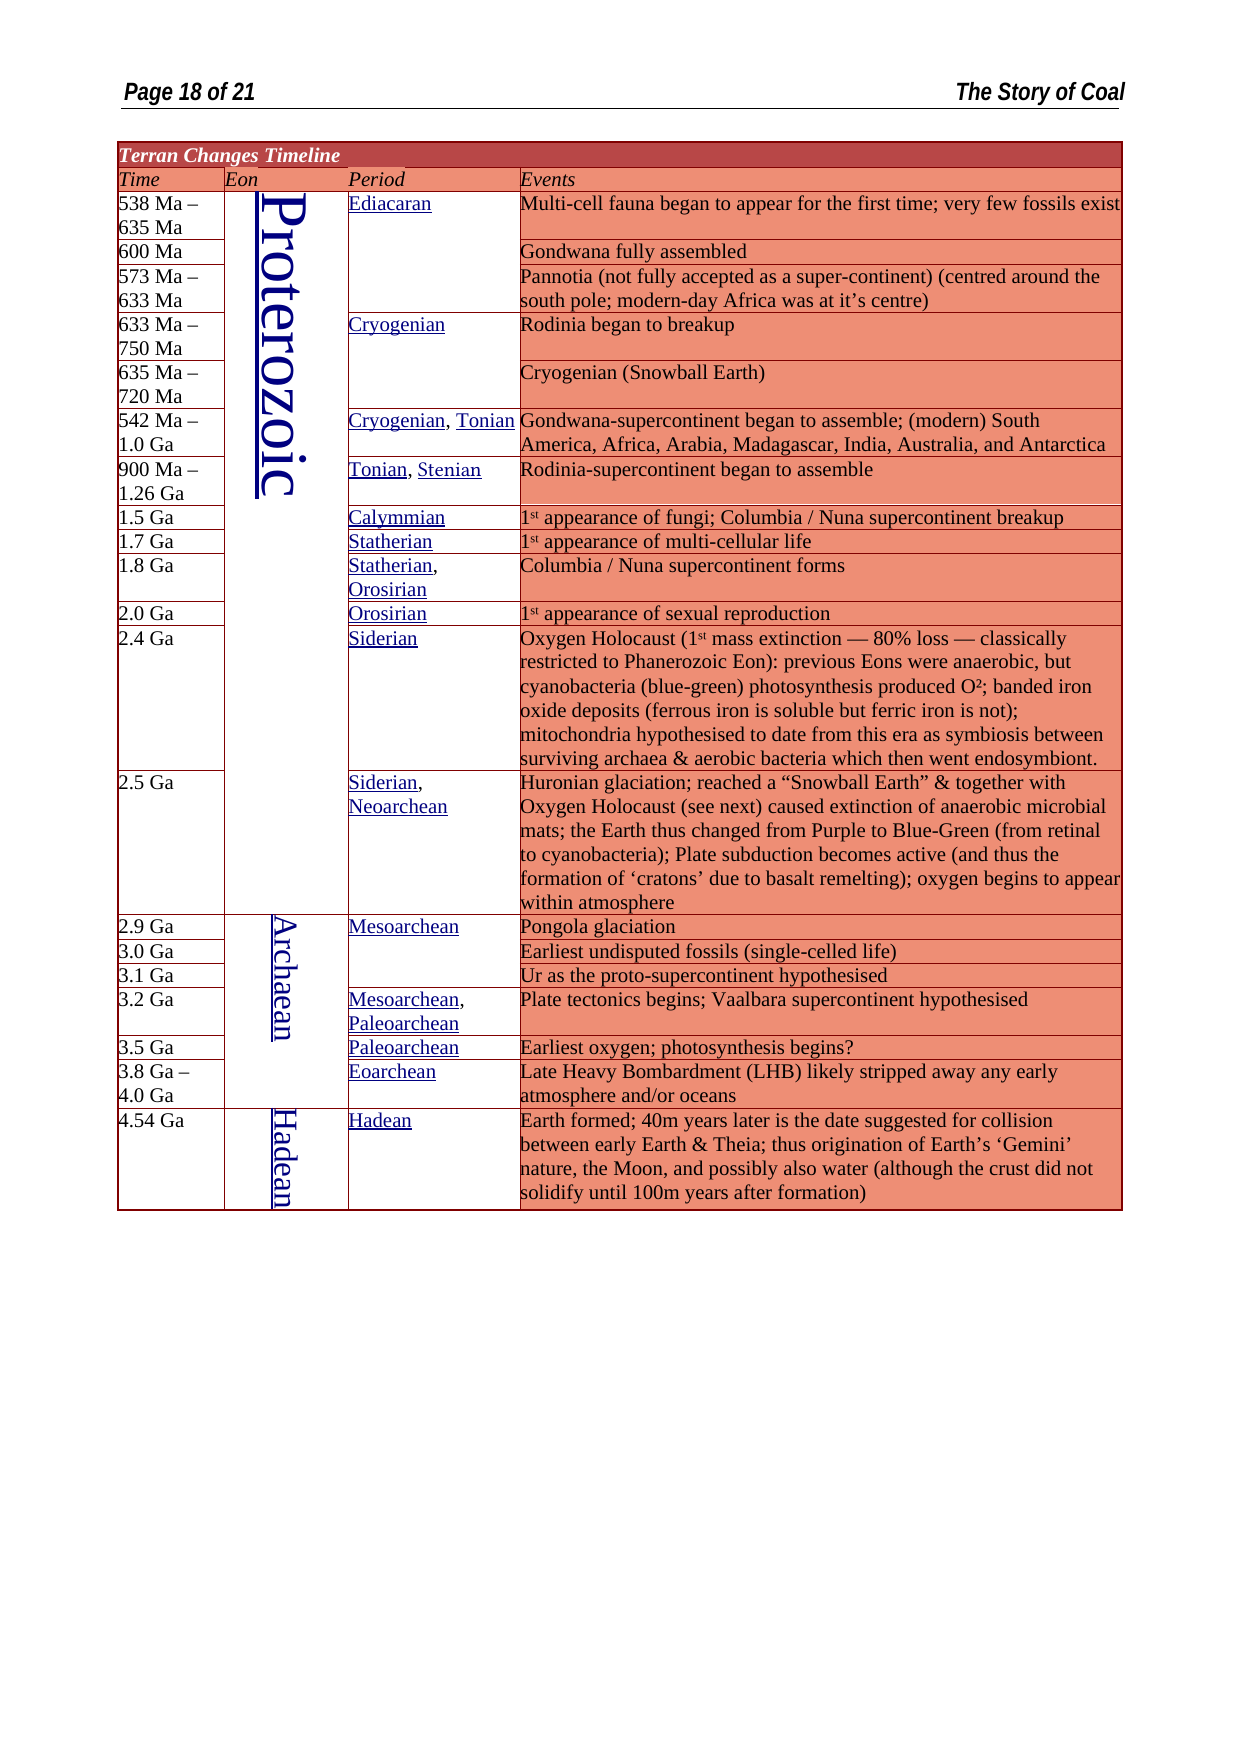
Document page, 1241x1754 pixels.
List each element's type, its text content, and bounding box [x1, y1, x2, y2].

table_cell 900 Ma – 1.26 Ga [119, 457, 224, 504]
table_cell Orosirian [349, 602, 520, 625]
table_cell Statherian [349, 530, 520, 553]
table_cell 1.5 Ga [119, 506, 224, 529]
table_cell 635 Ma – 720 Ma [119, 361, 224, 408]
table_cell 2.5 Ga [119, 771, 224, 914]
table_cell 3.2 Ga [119, 988, 224, 1035]
table_cell 2.9 Ga [119, 915, 224, 938]
table_cell 538 Ma – 635 Ma [119, 192, 224, 239]
table_cell Cryogenian, Tonian [349, 409, 520, 456]
table_cell Statherian, Orosirian [349, 554, 520, 601]
table_cell 2.4 Ga [119, 626, 224, 770]
table_cell Siderian, Neoarchean [349, 771, 520, 914]
table_cell Siderian [349, 626, 520, 770]
table_cell 1.8 Ga [119, 554, 224, 601]
table_cell Cryogenian [349, 313, 520, 408]
table_cell Multi-cell fauna began to appear for the first time; very few fossils exist [521, 215, 1121, 239]
table_header Terran Changes Timeline [119, 143, 1121, 167]
table_cell Mesoarchean [349, 915, 520, 987]
table_cell 3.5 Ga [119, 1036, 224, 1059]
table_cell Plate tectonics begins; Vaalbara supercontinent hypothesised [521, 1011, 1121, 1035]
table_cell Hadean [349, 1109, 520, 1209]
table_cell Cryogenian (Snowball Earth) [521, 384, 1121, 408]
table_cell Rodinia-supercontinent began to assemble [521, 481, 1121, 504]
table_cell Rodinia began to breakup [521, 336, 1121, 360]
table_cell Columbia / Nuna supercontinent forms [521, 577, 1121, 601]
table_cell 3.8 Ga – 4.0 Ga [119, 1060, 224, 1107]
table_cell Mesoarchean, Paleoarchean [349, 988, 520, 1035]
table_cell 1.7 Ga [119, 530, 224, 553]
table_cell 3.1 Ga [119, 964, 224, 987]
table_cell Eoarchean [349, 1060, 520, 1107]
table_cell Hadean [273, 1109, 348, 1209]
table_cell 600 Ma [119, 240, 224, 263]
table_cell 4.54 Ga [119, 1109, 224, 1209]
table_cell Paleoarchean [349, 1036, 520, 1059]
table_cell 2.0 Ga [119, 602, 224, 625]
table_cell Tonian, Stenian [349, 457, 520, 504]
table_cell 542 Ma – 1.0 Ga [119, 409, 224, 456]
table_cell Archaean [225, 915, 348, 1107]
table_cell Proterozoic [225, 192, 348, 914]
table_cell Hadean [225, 1109, 271, 1209]
table_cell Calymmian [349, 506, 520, 529]
table_cell 633 Ma – 750 Ma [119, 313, 224, 360]
table_cell 3.0 Ga [119, 940, 224, 963]
table_cell Ediacaran [349, 192, 520, 312]
table_cell 573 Ma – 633 Ma [119, 265, 224, 312]
